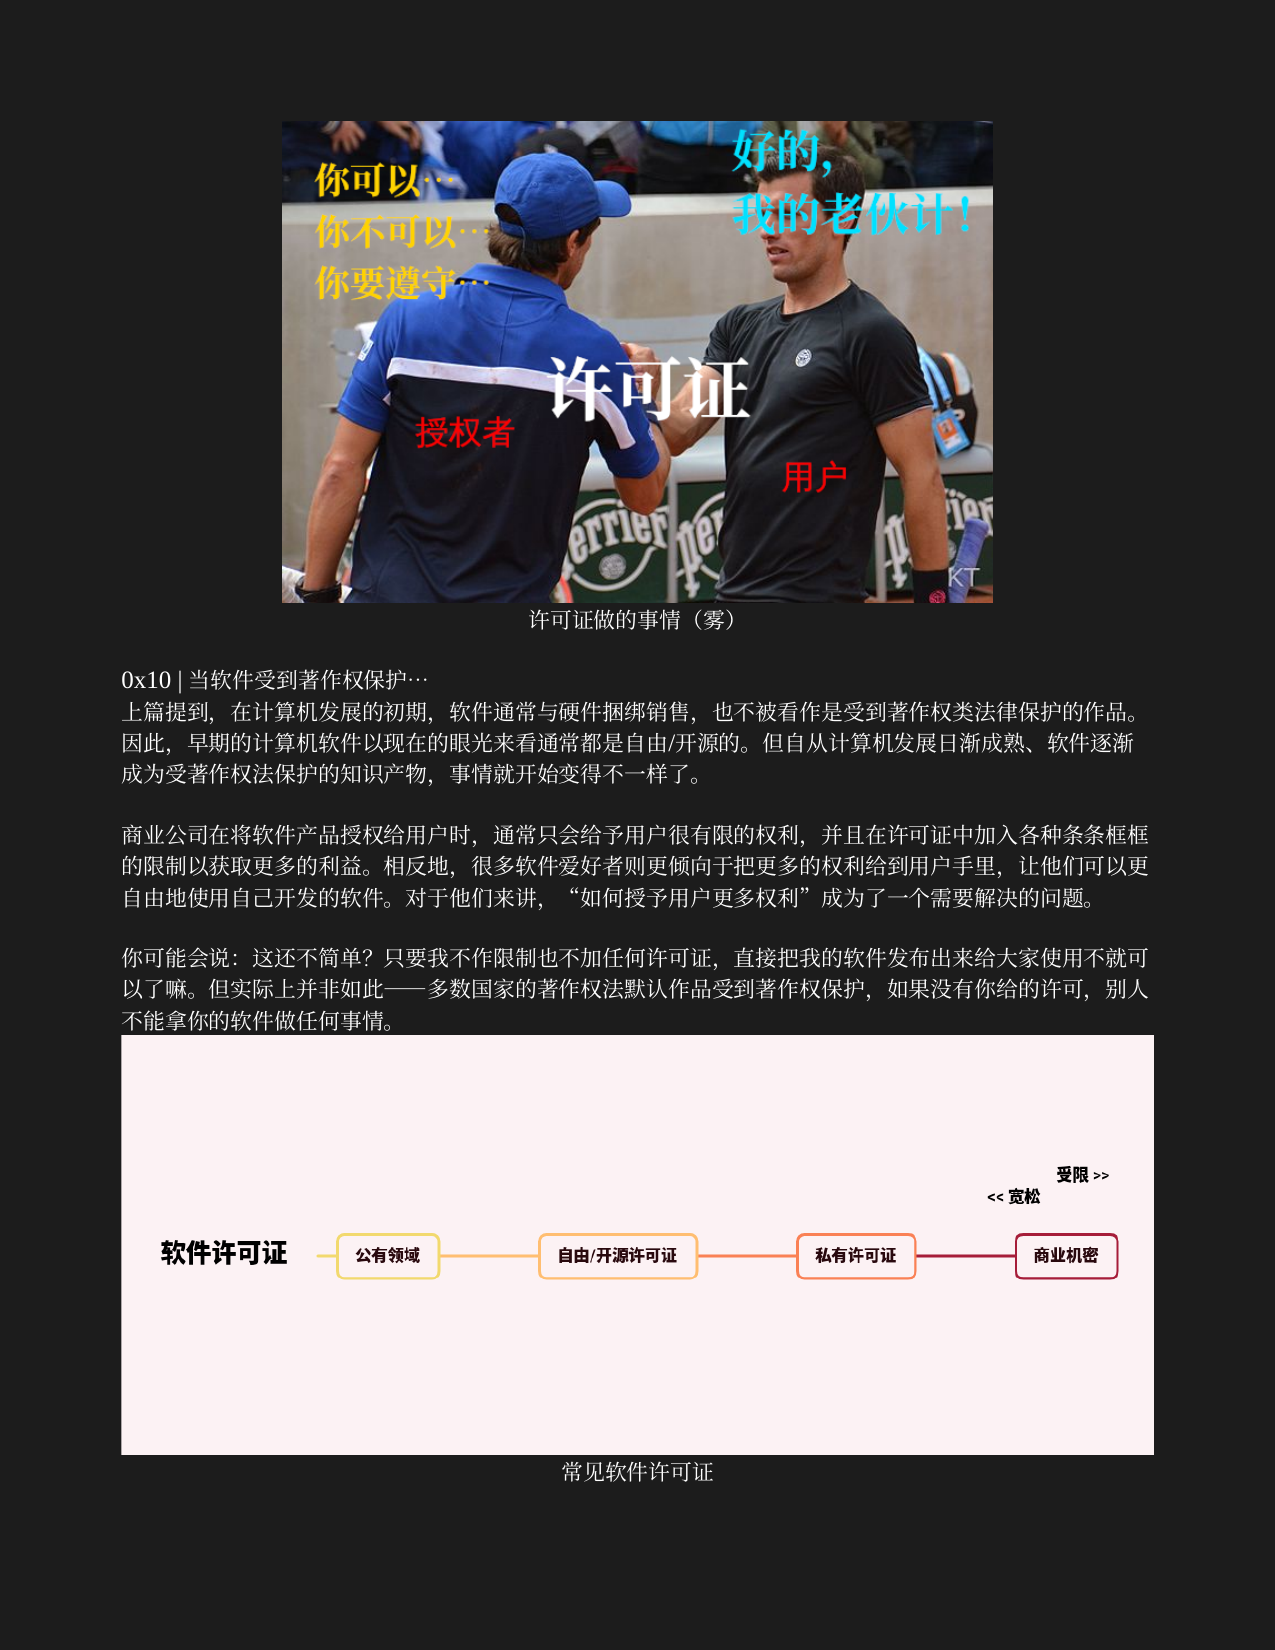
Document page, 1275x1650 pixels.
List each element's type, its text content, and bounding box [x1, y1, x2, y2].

picture [121, 1035, 1154, 1455]
text 上篇提到，在计算机发展的初期，软件通常与硬件捆绑销售，也不被看作是受到著作权类法律保护的作品。因此，早期的计算机软件以现在的眼光来看通常都是自由/开源的。但自从计算机发展日渐成熟、软件逐渐成为受著作权法保护的知识产物，事情就开始变得不一样了。 [121, 695, 1154, 789]
text 许可证做的事情（雾） [121, 121, 1154, 634]
text 0x10 | 当软件受到著作权保护… [121, 663, 1154, 695]
text 你可能会说：这还不简单？只要我不作限制也不加任何许可证，直接把我的软件发布出来给大家使用不就可以了嘛。但实际上并非如此——多数国家的著作权法默认作品受到著作权保护，如果没有你给的许可，别人不能拿你的软件做任何事情。 [121, 941, 1154, 1035]
text 常见软件许可证 [121, 1455, 1154, 1486]
text 商业公司在将软件产品授权给用户时，通常只会给予用户很有限的权利，并且在许可证中加入各种条条框框的限制以获取更多的利益。相反地，很多软件爱好者则更倾向于把更多的权利给到用户手里，让他们可以更自由地使用自己开发的软件。对于他们来讲，“如何授予用户更多权利”成为了一个需要解决的问题。 [121, 818, 1154, 912]
picture [282, 121, 993, 603]
